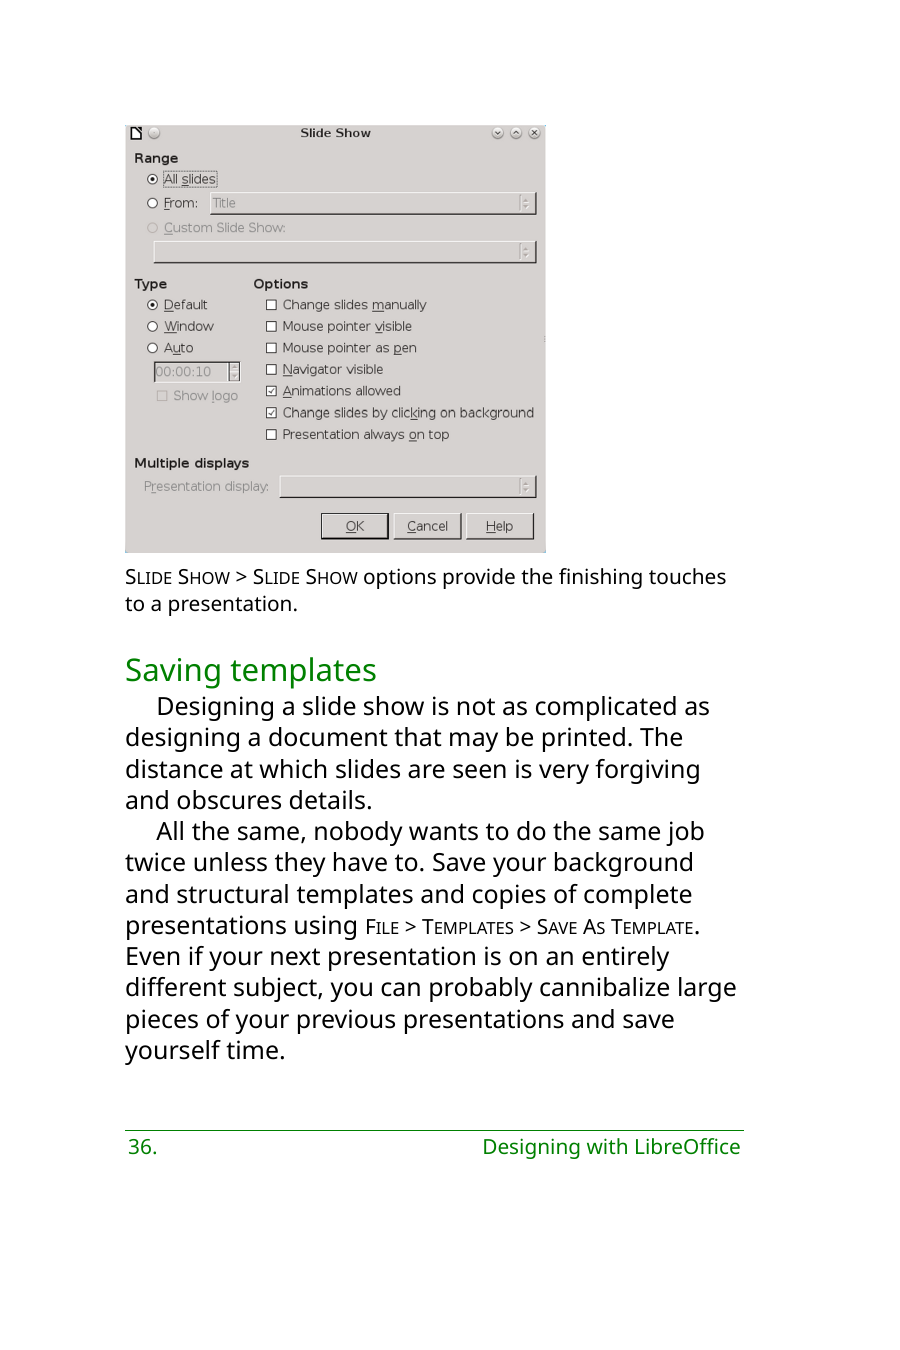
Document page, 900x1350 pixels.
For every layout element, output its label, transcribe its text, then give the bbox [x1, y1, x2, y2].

picture [125, 125, 546, 553]
text All the same, nobody wants to do the same job twice unless they have to. Save your background and structural templates and copies of complete presentations using File > Templates > Save As Template. Even if your next presentation is on an entirely different subject, you can probably cannibalize large pieces of your previous presentations and save yourself time. [125, 816, 744, 1066]
subtitle Saving templates [125, 648, 744, 691]
table_cell Slide Show > Slide Show options provide the finishing touches to a presentation. [125, 555, 744, 617]
table_header [125, 125, 744, 554]
text Designing a slide show is not as complicated as designing a document that may be printed. The distance at which slides are seen is very forgiving and obscures details. [125, 691, 744, 816]
